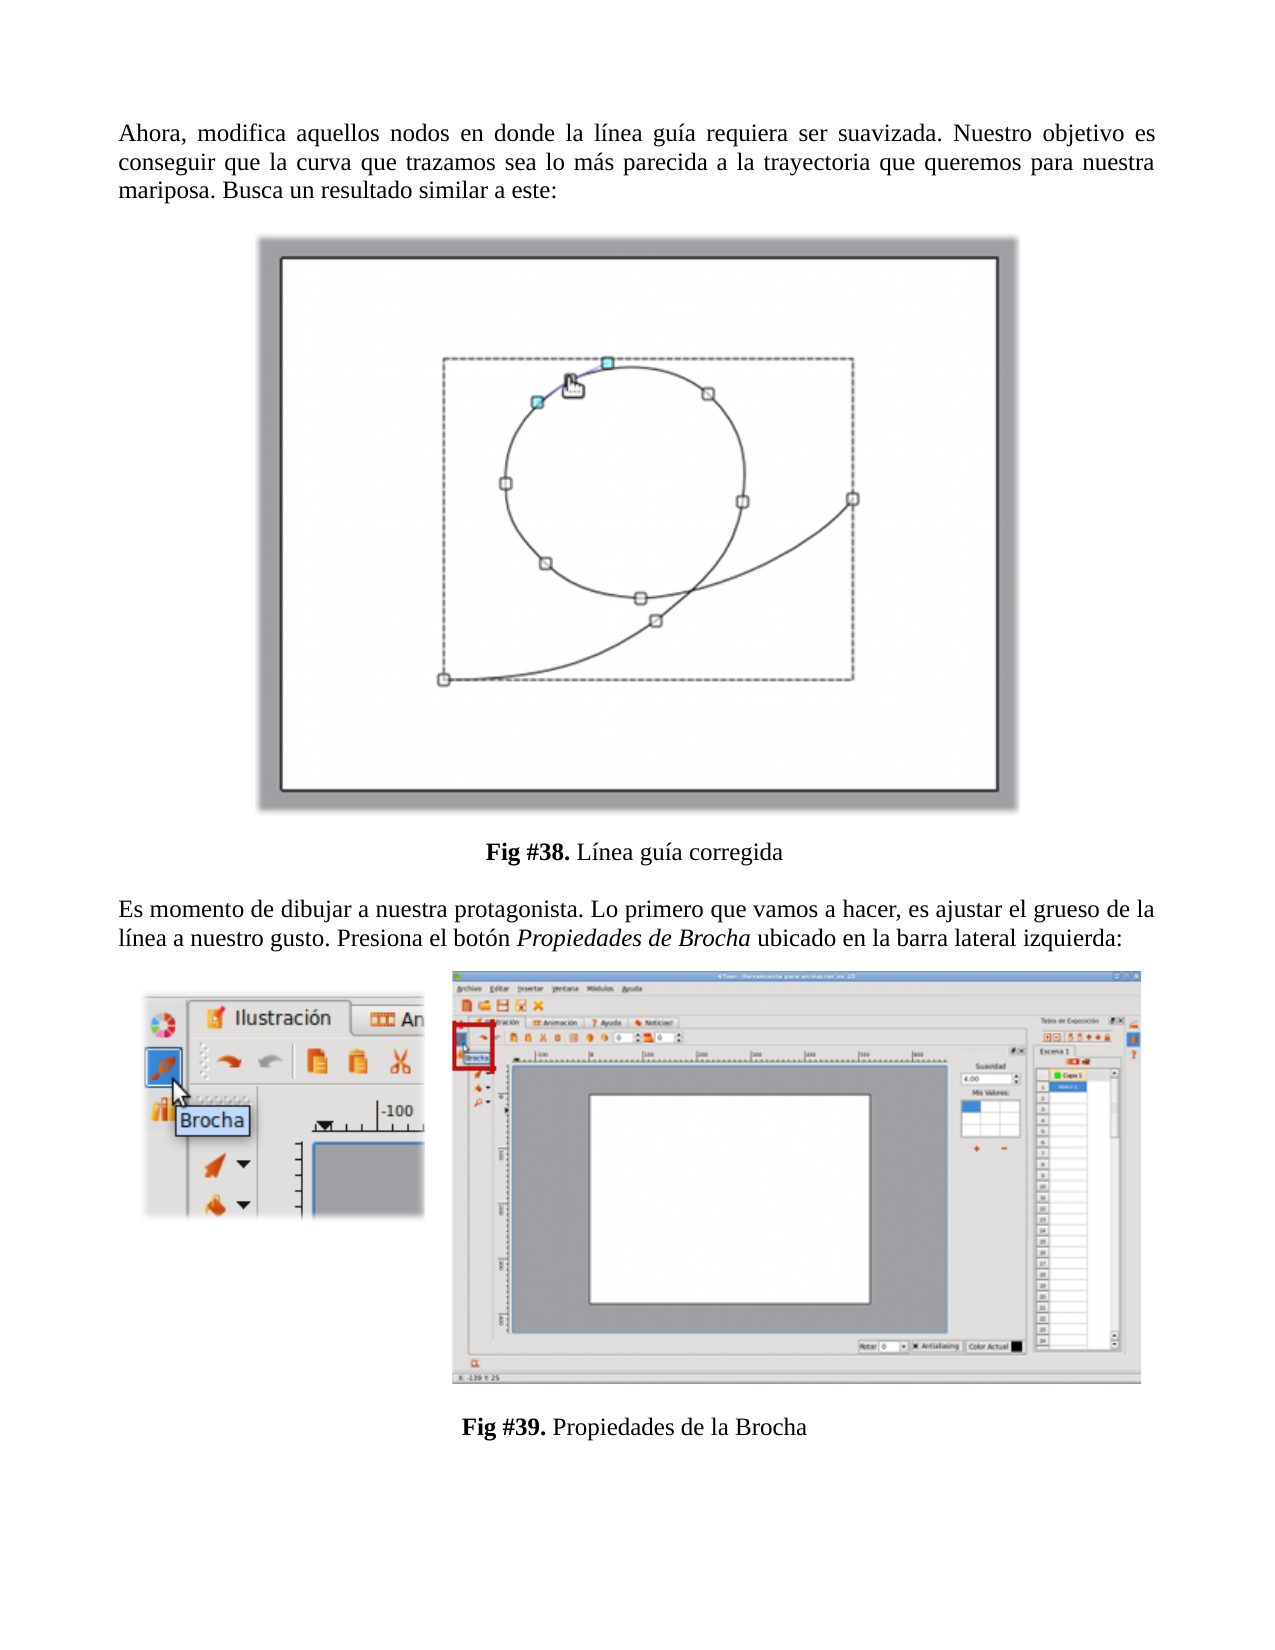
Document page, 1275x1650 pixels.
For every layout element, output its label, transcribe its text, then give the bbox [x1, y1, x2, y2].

text Es momento de dibujar a nuestra protagonista. Lo primero que vamos a hacer, es ajustar el grueso de la línea a nuestro gusto. Presiona el botón Propiedades de Brocha ubicado en la barra lateral izquierda: [118, 894, 1157, 952]
text Ahora, modifica aquellos nodos en donde la línea guía requiera ser suavizada. Nuestro objetivo es conseguir que la curva que trazamos sea lo más parecida a la trayectoria que queremos para nuestra mariposa. Busca un resultado similar a este: [118, 118, 1157, 204]
text Fig #38. Línea guía corregida [118, 837, 1157, 866]
picture [452, 971, 1142, 1384]
picture [255, 233, 1021, 816]
picture [140, 990, 426, 1222]
text Fig #39. Propiedades de la Brocha [118, 1412, 1157, 1441]
